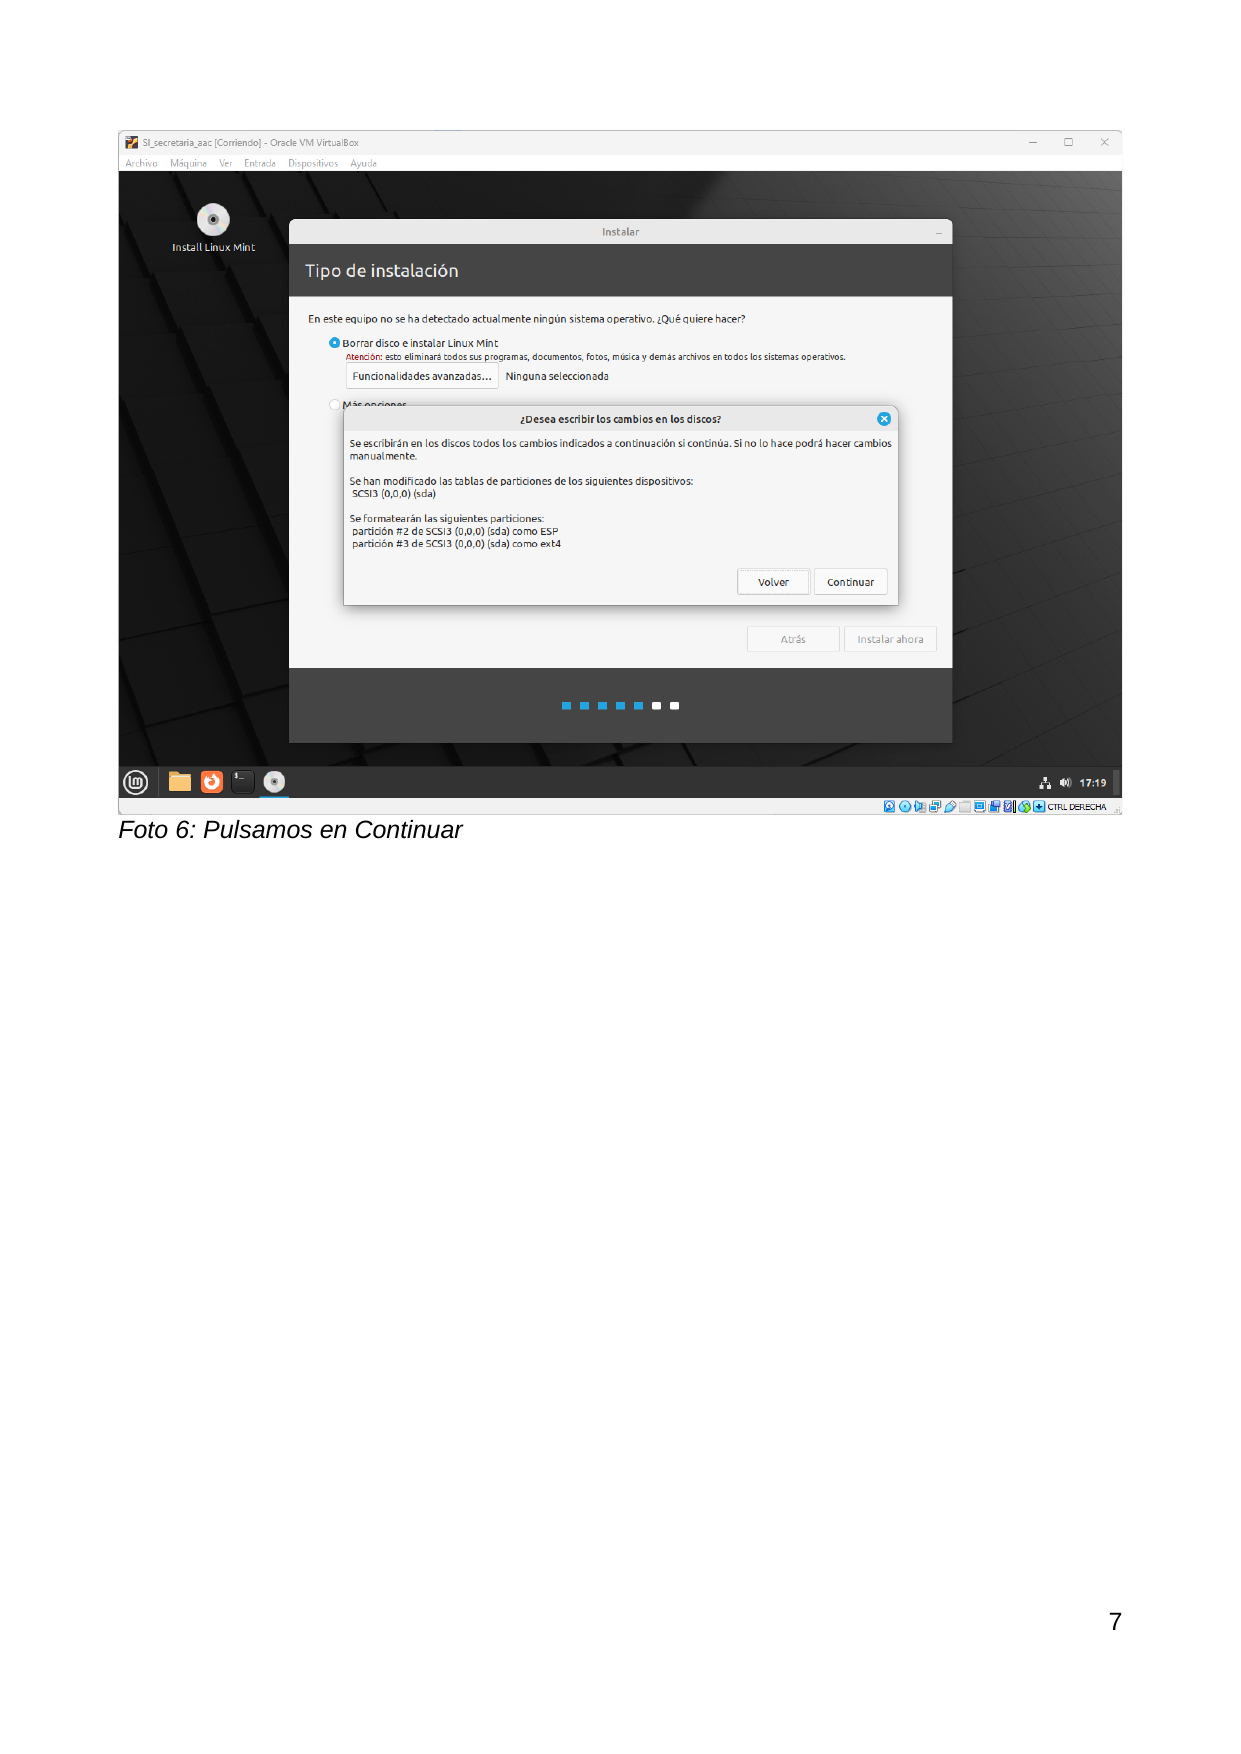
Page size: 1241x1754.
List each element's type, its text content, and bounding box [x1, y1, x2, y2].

picture [118, 130, 1123, 815]
text Foto 6: Pulsamos en Continuar [118, 815, 1122, 844]
